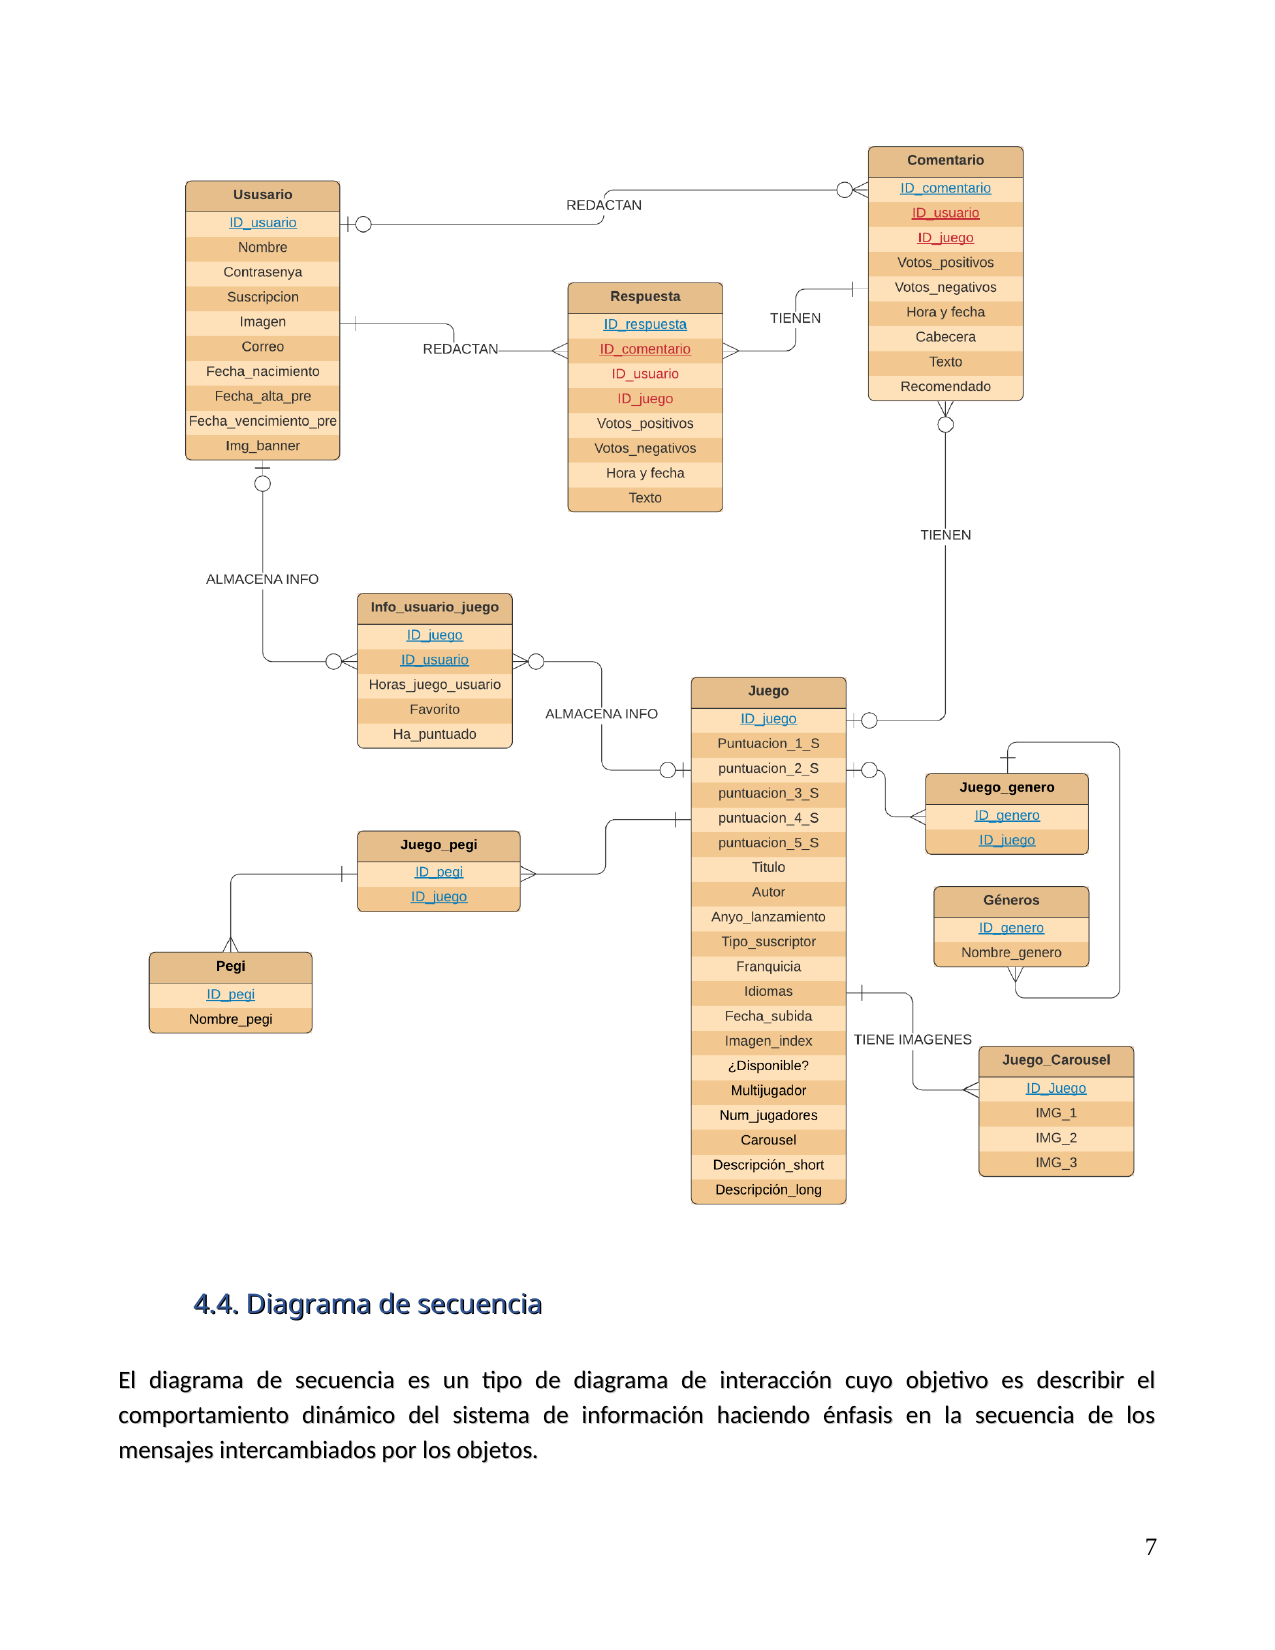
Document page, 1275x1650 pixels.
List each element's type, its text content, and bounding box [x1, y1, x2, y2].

text El diagrama de secuencia es un tipo de diagrama de interacción cuyo objetivo es describir el comportamiento dinámico del sistema de información haciendo énfasis en la secuencia de los mensajes intercambiados por los objetos. [118, 1364, 1157, 1464]
subtitle 4.4. Diagrama de secuencia [118, 1284, 1157, 1321]
